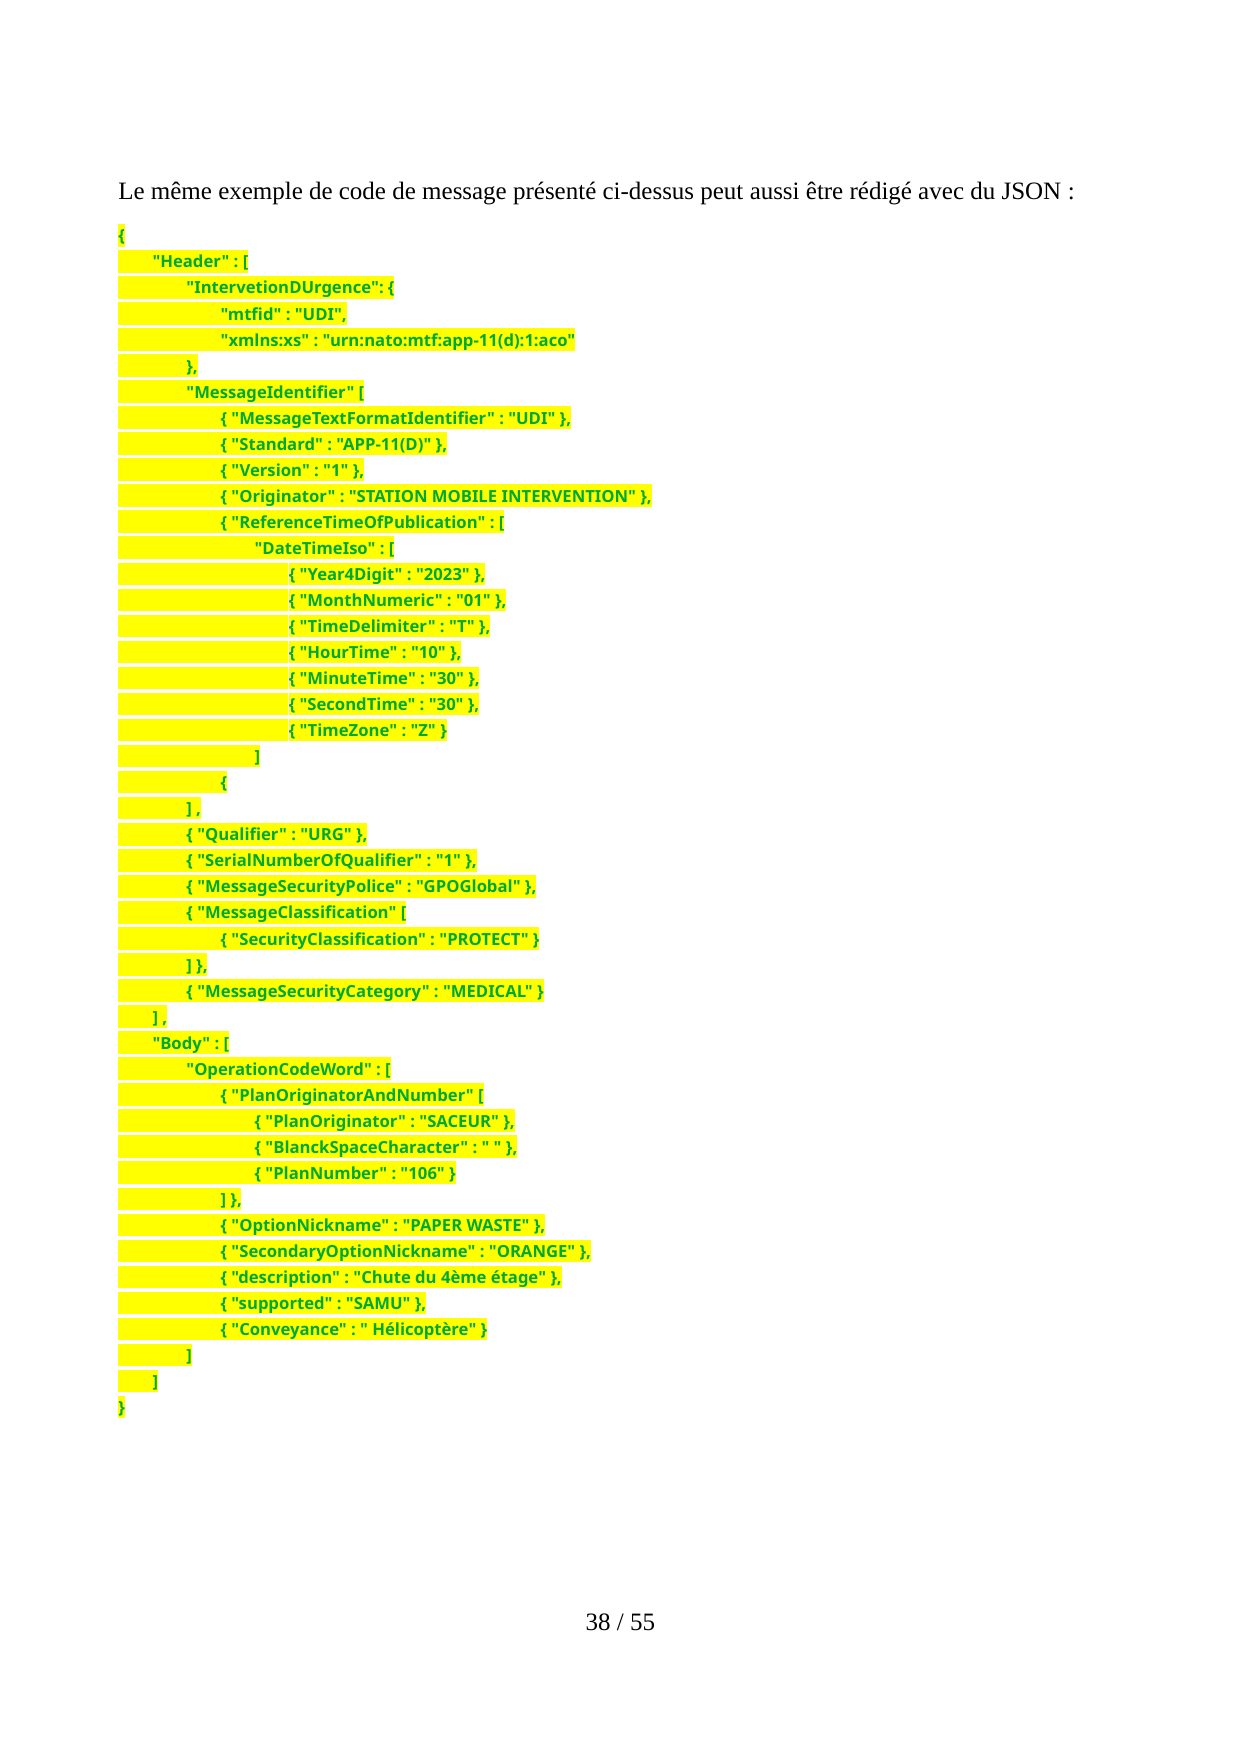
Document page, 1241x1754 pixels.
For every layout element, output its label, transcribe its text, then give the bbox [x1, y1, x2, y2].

text { "PlanOriginator" : "SACEUR" }, [118, 1109, 1122, 1132]
text { "MessageClassification" [ [118, 901, 1122, 924]
text { "supported" : "SAMU" }, [118, 1292, 1122, 1314]
text { "TimeDelimiter" : "T" }, [118, 614, 1122, 637]
text { "MessageSecurityPolice" : "GPOGlobal" }, [118, 875, 1122, 898]
text { "PlanNumber" : "106" } [118, 1161, 1122, 1184]
text "mtfid" : "UDI", [118, 302, 1122, 325]
text { "SecondaryOptionNickname" : "ORANGE" }, [118, 1239, 1122, 1262]
text { [118, 224, 1122, 247]
text ] , [118, 797, 1122, 819]
text { "Version" : "1" }, [118, 458, 1122, 481]
text { "MessageSecurityCategory" : "MEDICAL" } [118, 979, 1122, 1002]
text ] [118, 745, 1122, 767]
text }, [118, 354, 1122, 377]
text { "OptionNickname" : "PAPER WASTE" }, [118, 1213, 1122, 1236]
text { "Standard" : "APP-11(D)" }, [118, 432, 1122, 455]
text { "PlanOriginatorAndNumber" [ [118, 1083, 1122, 1106]
text { "TimeZone" : "Z" } [118, 719, 1122, 741]
text ] , [118, 1005, 1122, 1028]
text "OperationCodeWord" : [ [118, 1057, 1122, 1080]
text { "HourTime" : "10" }, [118, 641, 1122, 663]
text ] [118, 1370, 1122, 1392]
text { "Year4Digit" : "2023" }, [118, 562, 1122, 585]
text "DateTimeIso" : [ [118, 536, 1122, 559]
text "Header" : [ [118, 250, 1122, 273]
text { "BlanckSpaceCharacter" : " " }, [118, 1135, 1122, 1158]
text { "description" : "Chute du 4ème étage" }, [118, 1266, 1122, 1288]
text Le même exemple de code de message présenté ci-dessus peut aussi être rédigé avec du JSON : [118, 176, 1122, 205]
text { "Originator" : "STATION MOBILE INTERVENTION" }, [118, 484, 1122, 507]
text "MessageIdentifier" [ [118, 380, 1122, 403]
text "xmlns:xs" : "urn:nato:mtf:app-11(d):1:aco" [118, 328, 1122, 351]
text { "SerialNumberOfQualifier" : "1" }, [118, 849, 1122, 872]
text { "Qualifier" : "URG" }, [118, 823, 1122, 846]
text { "SecondTime" : "30" }, [118, 693, 1122, 715]
text { "SecurityClassification" : "PROTECT" } [118, 927, 1122, 950]
text ] }, [118, 1187, 1122, 1210]
text { "MonthNumeric" : "01" }, [118, 588, 1122, 611]
text "Body" : [ [118, 1031, 1122, 1054]
text { "ReferenceTimeOfPublication" : [ [118, 510, 1122, 533]
text { "MinuteTime" : "30" }, [118, 667, 1122, 689]
text ] [118, 1344, 1122, 1366]
text ] }, [118, 953, 1122, 976]
text { "MessageTextFormatIdentifier" : "UDI" }, [118, 406, 1122, 429]
text "IntervetionDUrgence": { [118, 276, 1122, 299]
text } [118, 1396, 1122, 1418]
text { "Conveyance" : " Hélicoptère" } [118, 1318, 1122, 1340]
text { [118, 771, 1122, 793]
